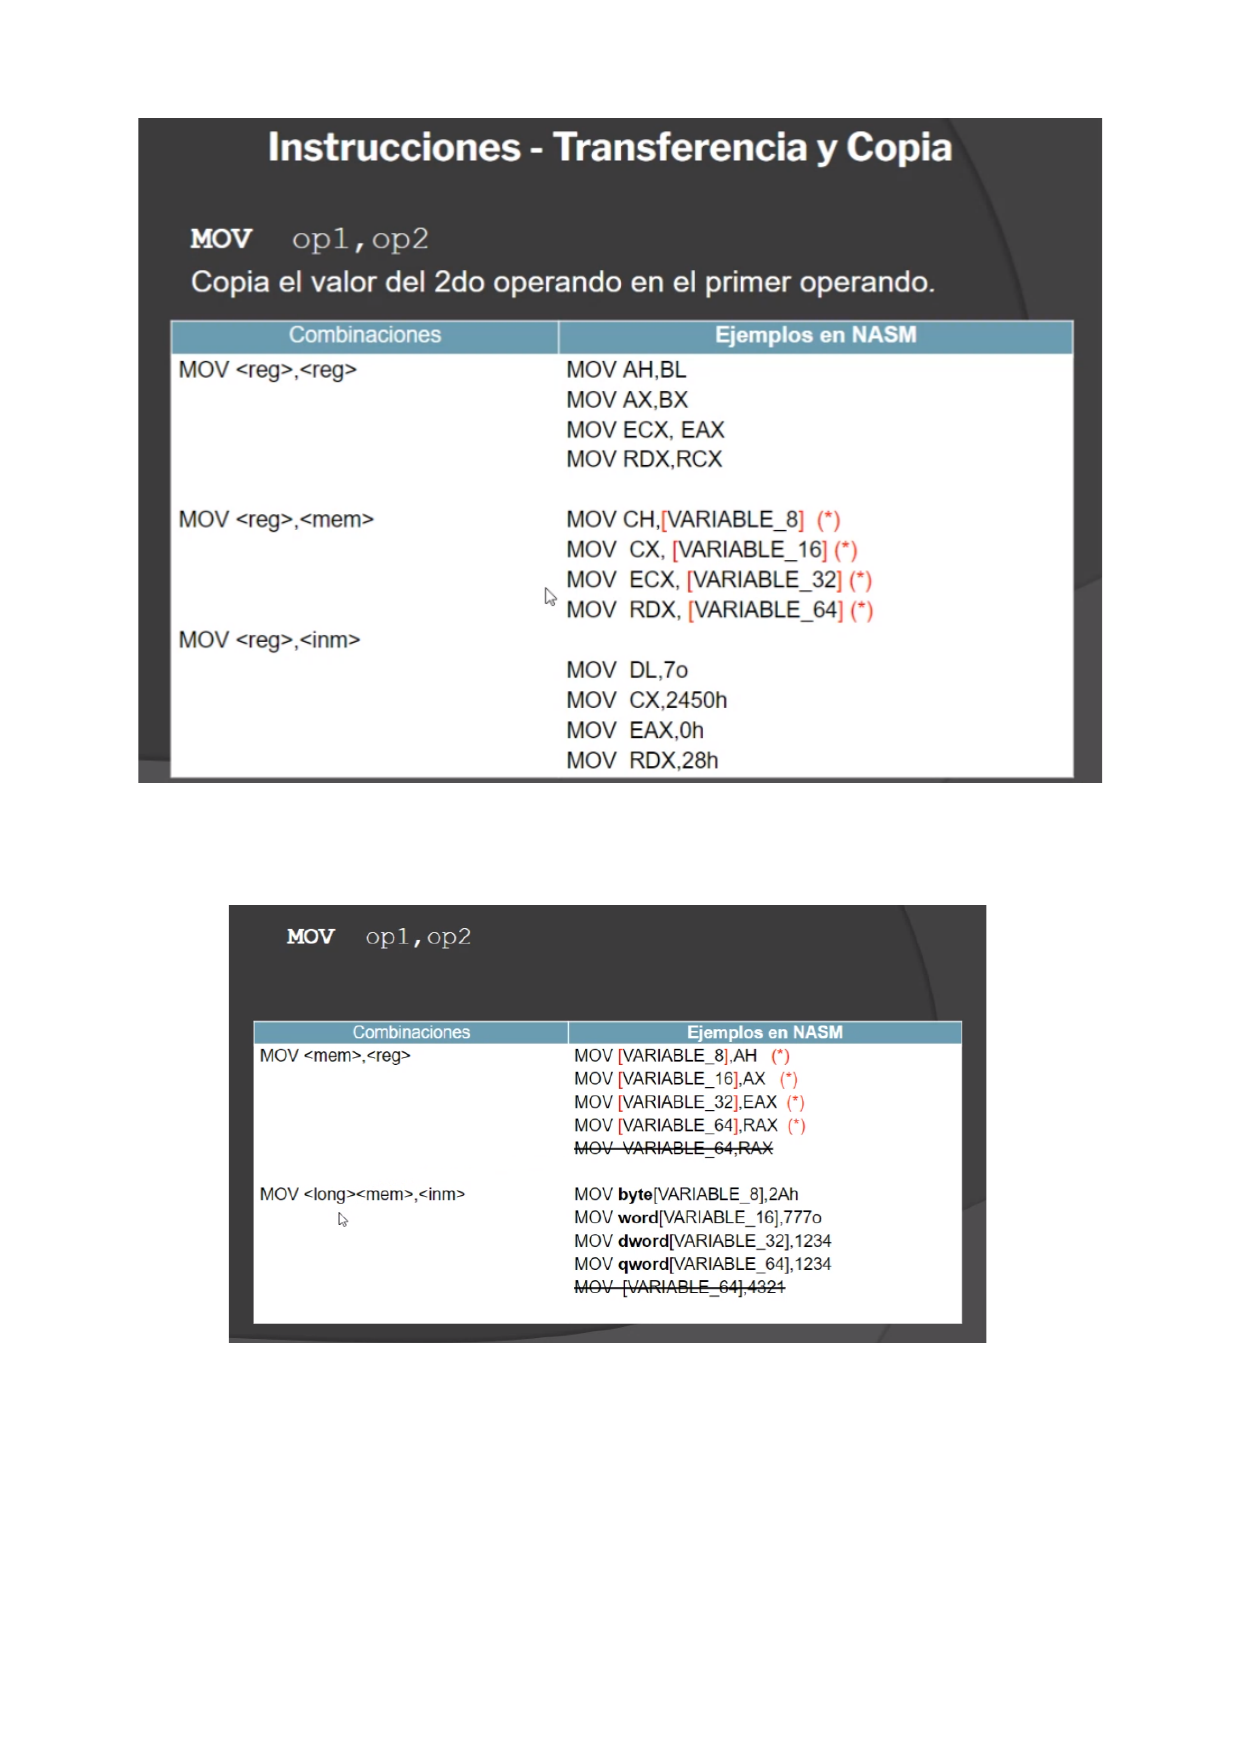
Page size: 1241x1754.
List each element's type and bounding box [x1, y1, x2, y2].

picture [228, 905, 987, 1343]
picture [138, 118, 1103, 783]
